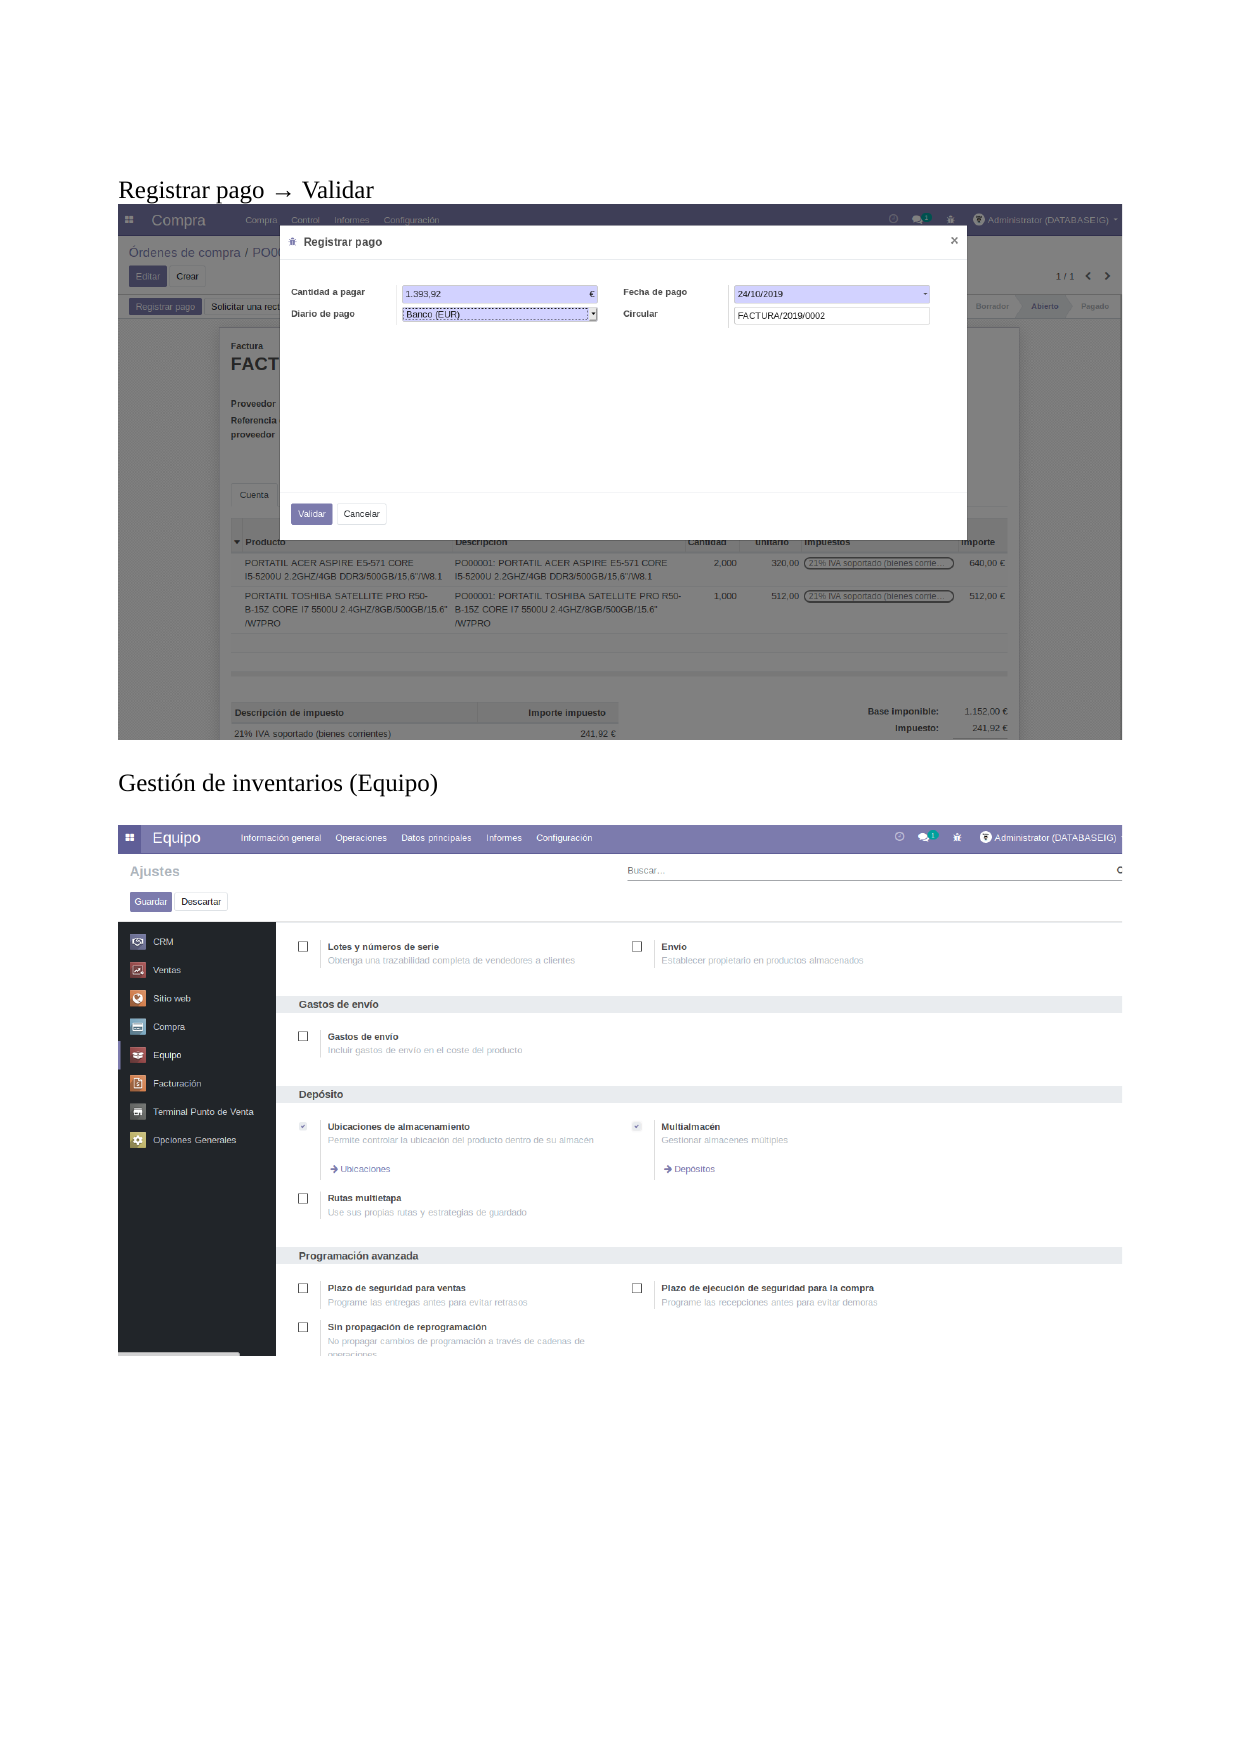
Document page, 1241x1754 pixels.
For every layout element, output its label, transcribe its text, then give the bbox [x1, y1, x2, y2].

text Gestión de inventarios (Equipo) [118, 768, 1122, 797]
picture [118, 204, 1123, 740]
picture [118, 825, 1123, 1356]
text Registrar pago → Validar [118, 176, 1122, 204]
